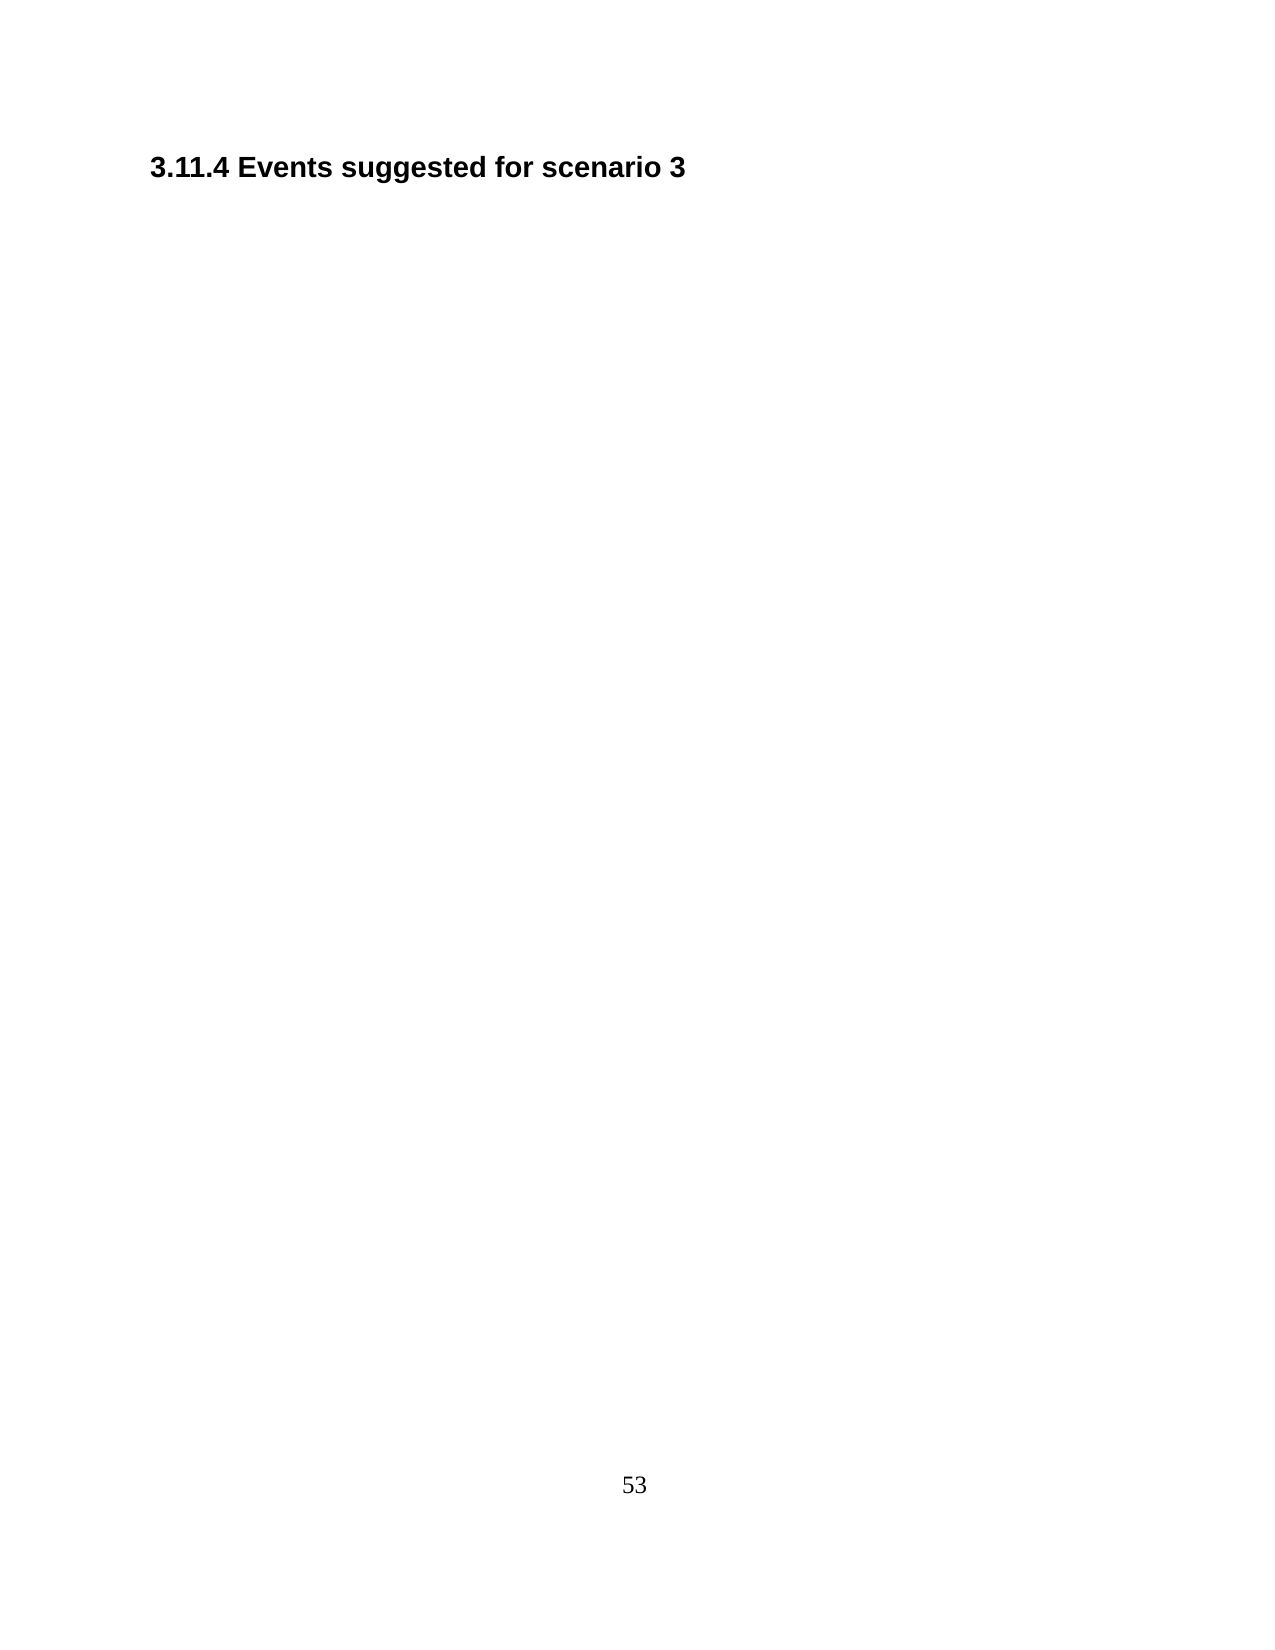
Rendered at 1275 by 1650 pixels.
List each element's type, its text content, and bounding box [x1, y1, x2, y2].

subtitle 3.11.4 Events suggested for scenario 3 [150, 150, 1125, 183]
